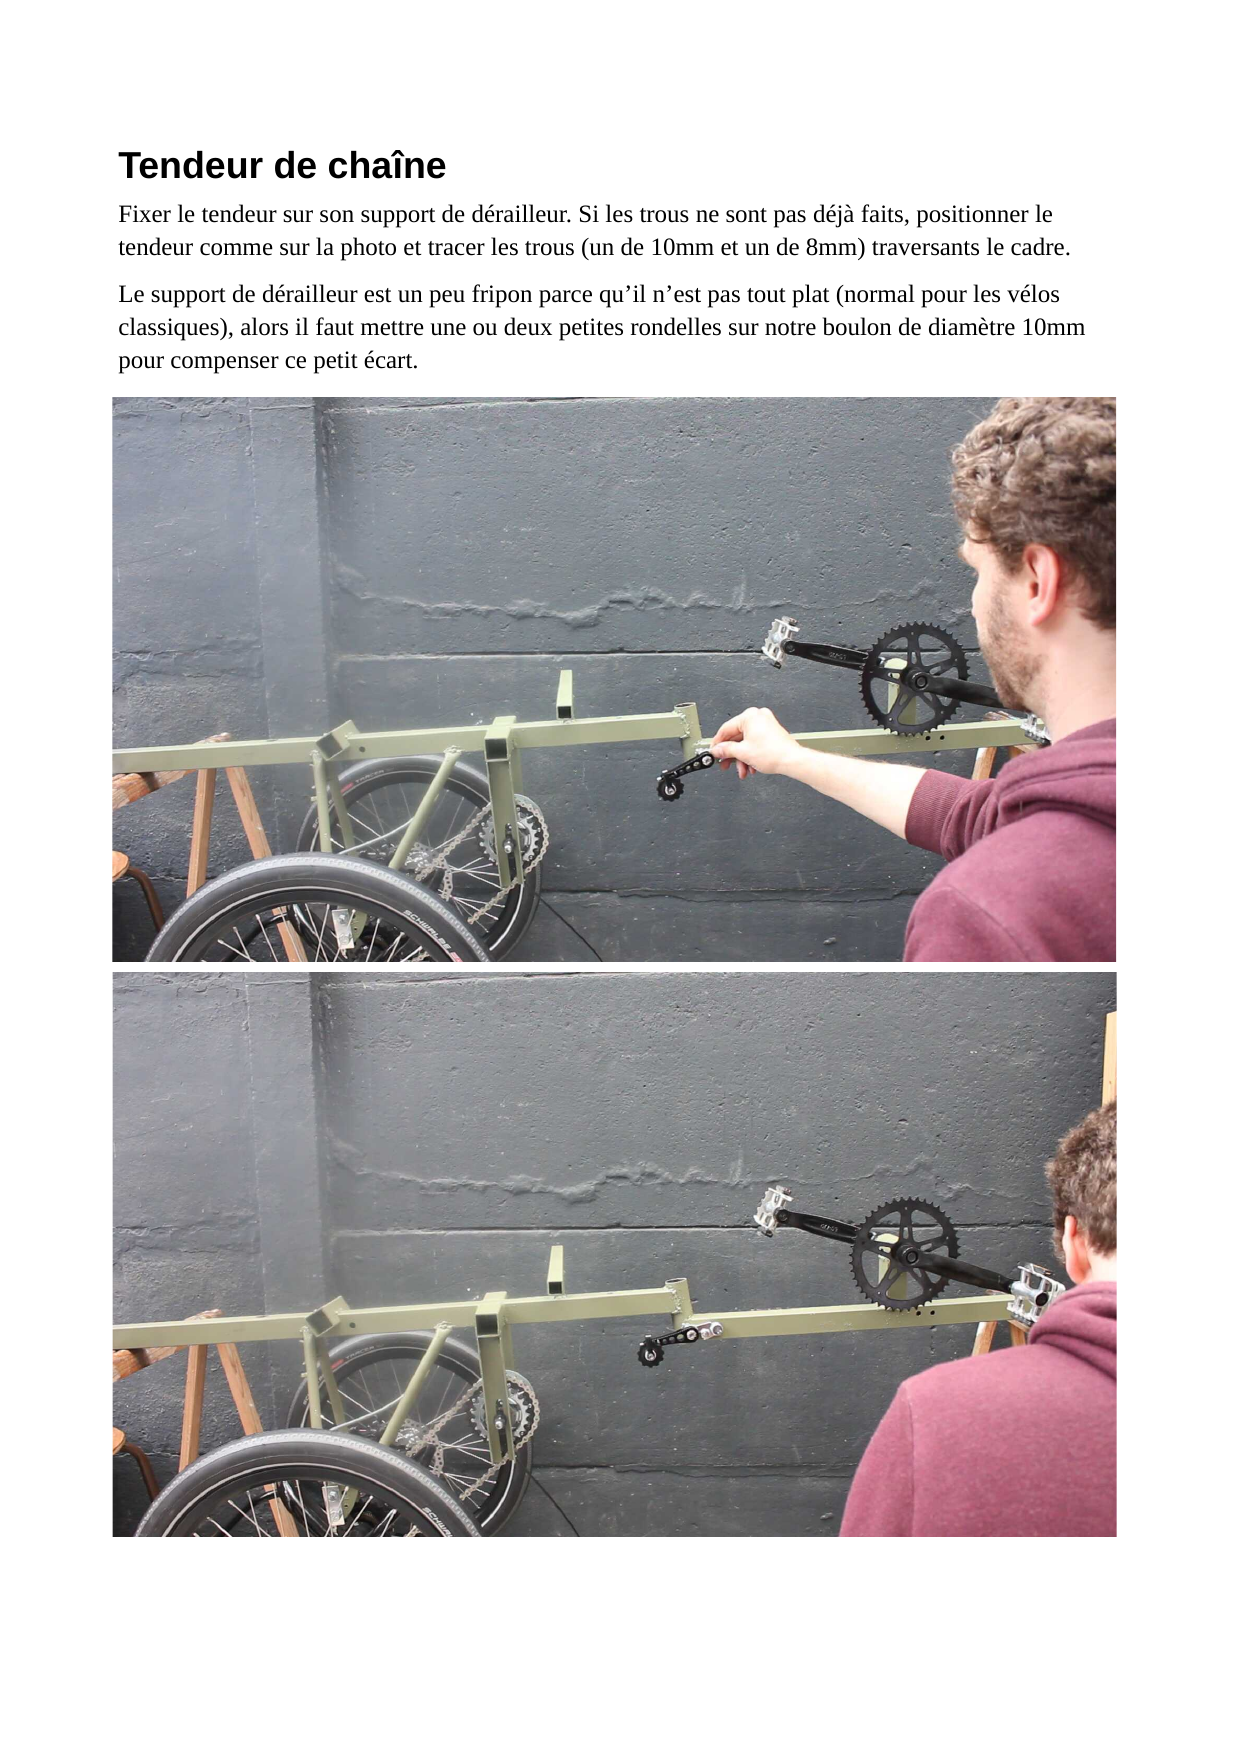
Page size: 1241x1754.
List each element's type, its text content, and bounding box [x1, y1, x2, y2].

subtitle Tendeur de chaîne [118, 143, 1122, 186]
text Fixer le tendeur sur son support de dérailleur. Si les trous ne sont pas déjà faits, positionner le tendeur comme sur la photo et tracer les trous (un de 10mm et un de 8mm) traversants le cadre. [118, 199, 1122, 261]
text Le support de dérailleur est un peu fripon parce qu’il n’est pas tout plat (normal pour les vélos classiques), alors il faut mettre une ou deux petites rondelles sur notre boulon de diamètre 10mm pour compenser ce petit écart. [118, 279, 1122, 374]
picture [112, 972, 1117, 1537]
picture [112, 397, 1117, 962]
